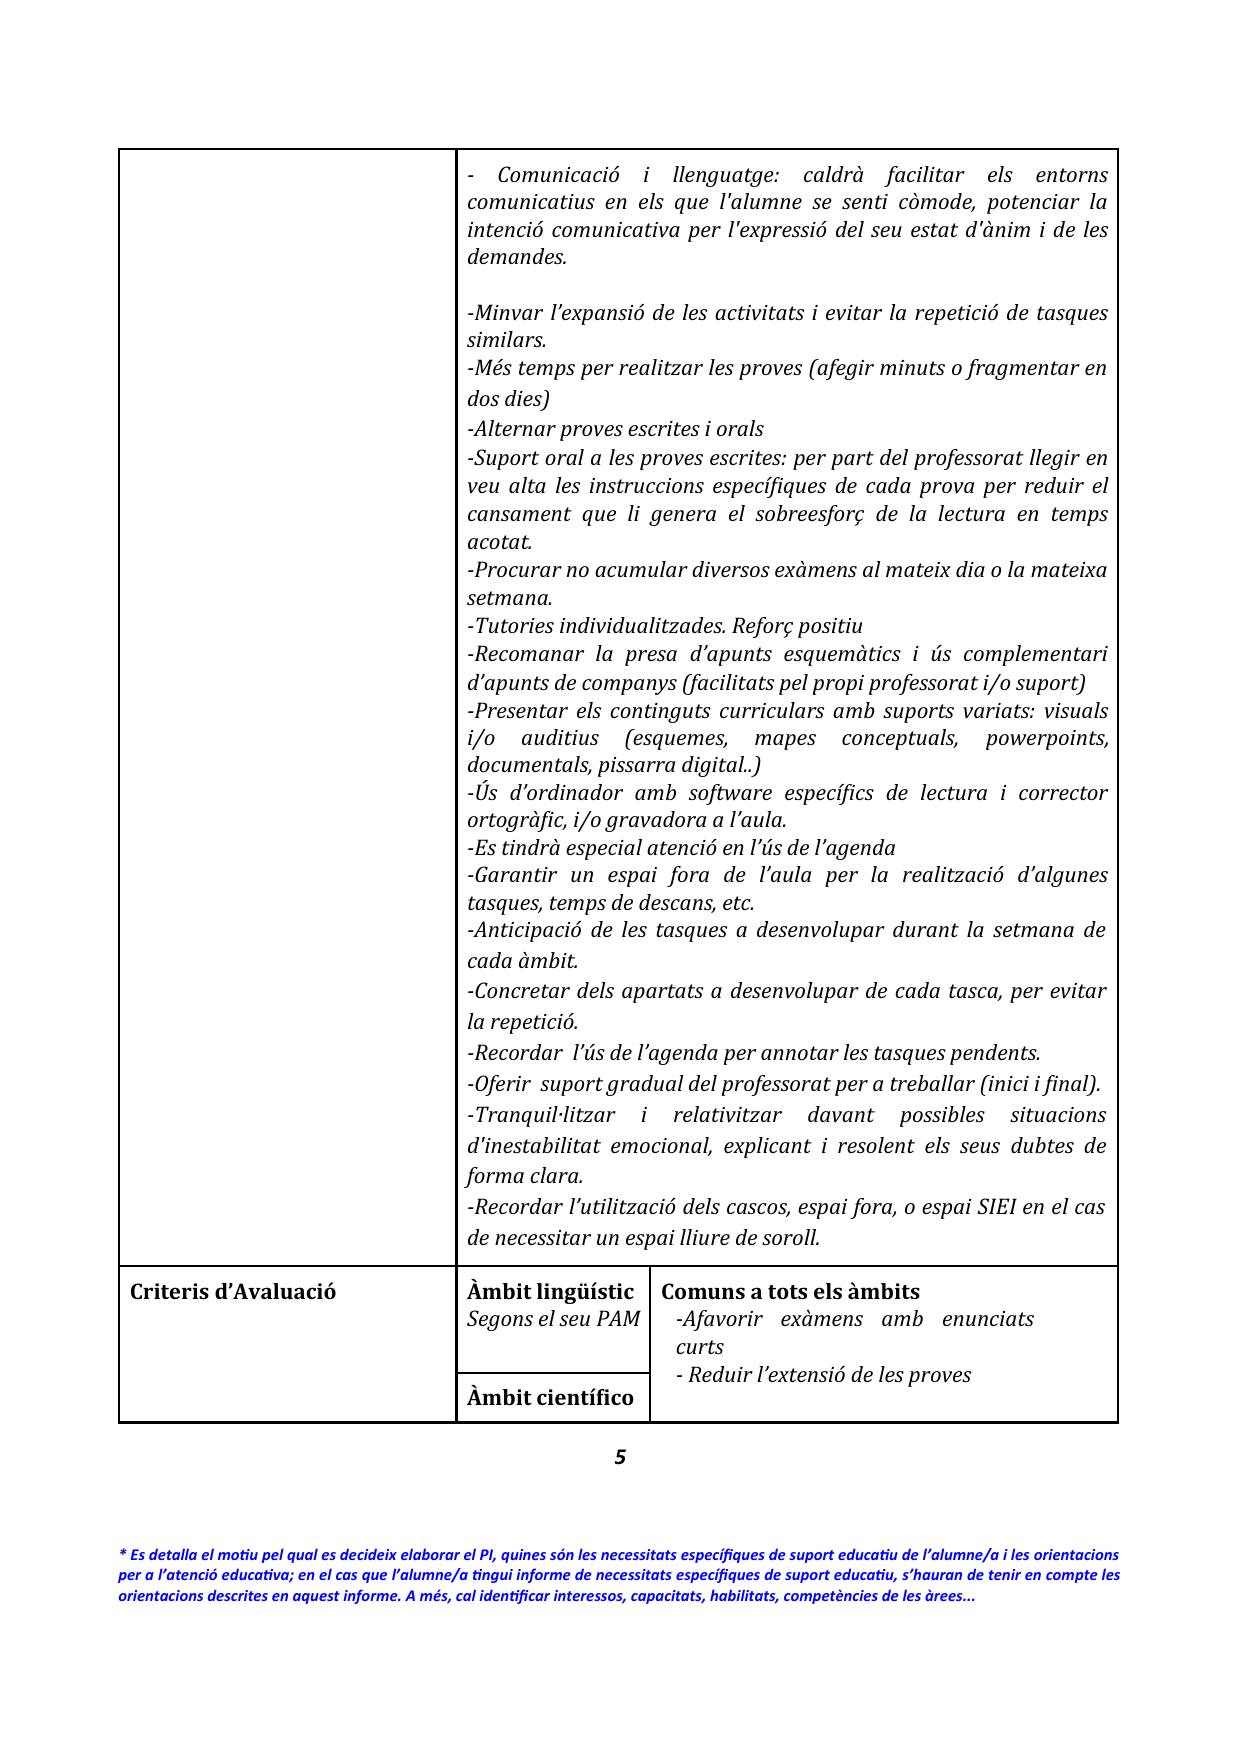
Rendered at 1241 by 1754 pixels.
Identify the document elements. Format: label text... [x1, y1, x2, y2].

table_cell Comuns a tots els àmbits -Afavorir exàmens amb enunciats curts - Reduir l’extensió de les proves -Valorar el treball diari, més que el producte final. -Flexibilitzar les tipologies de proves i tasques (orals, escrites, de relació, de moviment, de resum, de gravació, …) -Afavorir la flexibilitat de dates en l’entrega de tasques i en la realització de les proves. -Flexibilitzar les dates d’entrega de les tasques. -Avaluar el discurs oral més que l’expressió escrita (ja que aquesta és reduïda) [651, 1267, 1117, 1421]
table_cell Àmbit científico [458, 1374, 649, 1421]
table_cell Criteris d’Avaluació [120, 1267, 455, 1421]
table_cell - Comunicació i llenguatge: caldrà facilitar els entorns comunicatius en els que l'alumne se senti còmode, potenciar la intenció comunicativa per l'expressió del seu estat d'ànim i de les demandes. -Minvar l’expansió de les activitats i evitar la repetició de tasques similars. -Més temps per realitzar les proves (afegir minuts o fragmentar en dos dies) -Alternar proves escrites i orals -Suport oral a les proves escrites: per part del professorat llegir en veu alta les instruccions específiques de cada prova per reduir el cansament que li genera el sobreesforç de la lectura en temps acotat. -Procurar no acumular diversos exàmens al mateix dia o la mateixa setmana. -Tutories individualitzades. Reforç positiu -Recomanar la presa d’apunts esquemàtics i ús complementari d’apunts de companys (facilitats pel propi professorat i/o suport) -Presentar els continguts curriculars amb suports variats: visuals i/o auditius (esquemes, mapes conceptuals, powerpoints, documentals, pissarra digital..) -Ús d’ordinador amb software específics de lectura i corrector ortogràfic, i/o gravadora a l’aula. -Es tindrà especial atenció en l’ús de l’agenda -Garantir un espai fora de l’aula per la realització d’algunes tasques, temps de descans, etc. -Anticipació de les tasques a desenvolupar durant la setmana de cada àmbit. -Concretar dels apartats a desenvolupar de cada tasca, per evitar la repetició. -Recordar l’ús de l’agenda per annotar les tasques pendents. -Oferir suport gradual del professorat per a treballar (inici i final). -Tranquil·litzar i relativitzar davant possibles situacions d'inestabilitat emocional, explicant i resolent els seus dubtes de forma clara. -Recordar l’utilització dels cascos, espai fora, o espai SIEI en el cas de necessitar un espai lliure de soroll. [458, 150, 1117, 1265]
table_cell Àmbit lingüístic Segons el seu PAM [458, 1267, 649, 1372]
table_cell [120, 150, 455, 1265]
